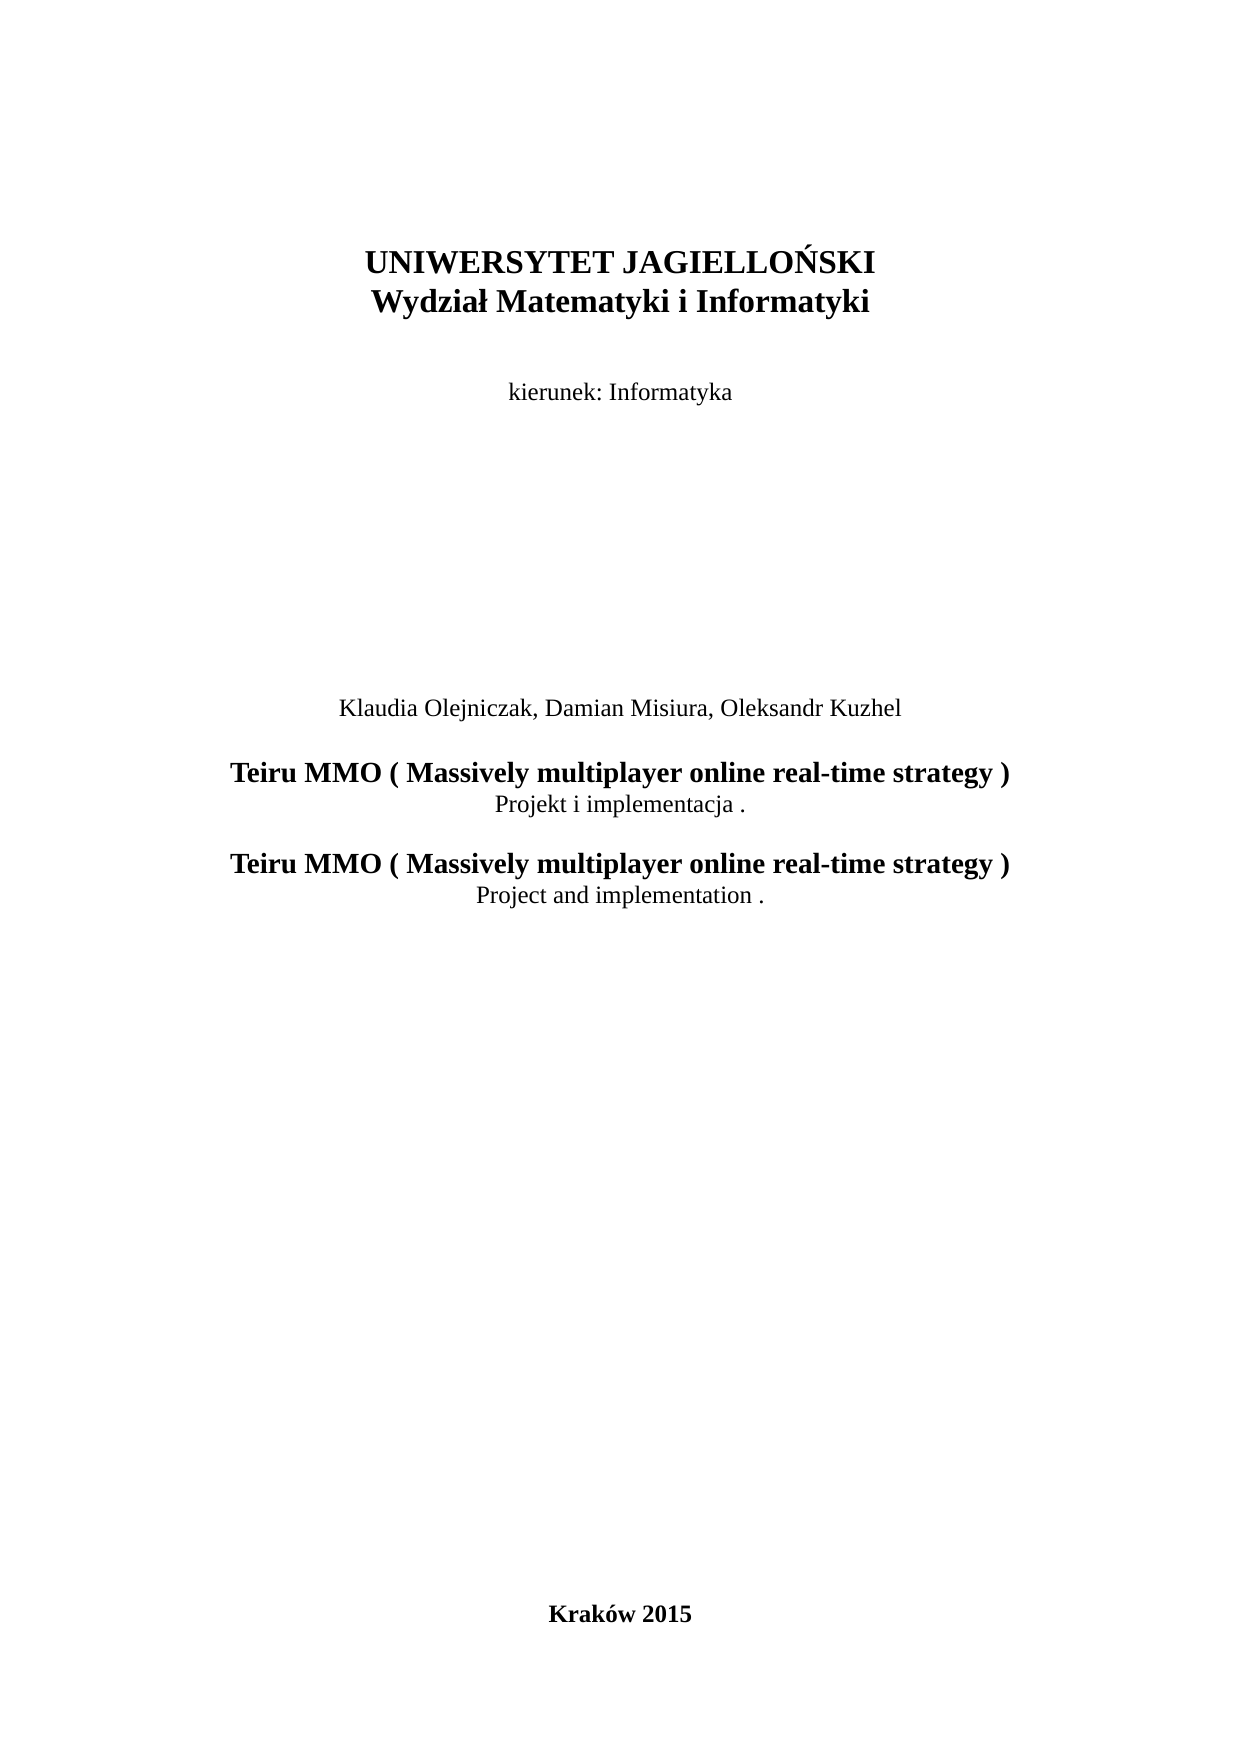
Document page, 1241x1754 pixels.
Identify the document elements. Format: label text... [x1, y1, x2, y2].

text Kraków 2015 [118, 1599, 1122, 1627]
text Teiru MMO ( Massively multiplayer online real-time strategy ) [118, 755, 1122, 789]
text Wydział Matematyki i Informatyki [118, 281, 1122, 319]
text Klaudia Olejniczak, Damian Misiura, Oleksandr Kuzhel [118, 693, 1122, 722]
text kierunek: Informatyka [118, 377, 1122, 406]
text UNIWERSYTET JAGIELLOŃSKI [118, 243, 1122, 281]
text Teiru MMO ( Massively multiplayer online real-time strategy ) [118, 846, 1122, 880]
text Projekt i implementacja . [118, 789, 1122, 818]
text Project and implementation . [118, 880, 1122, 909]
